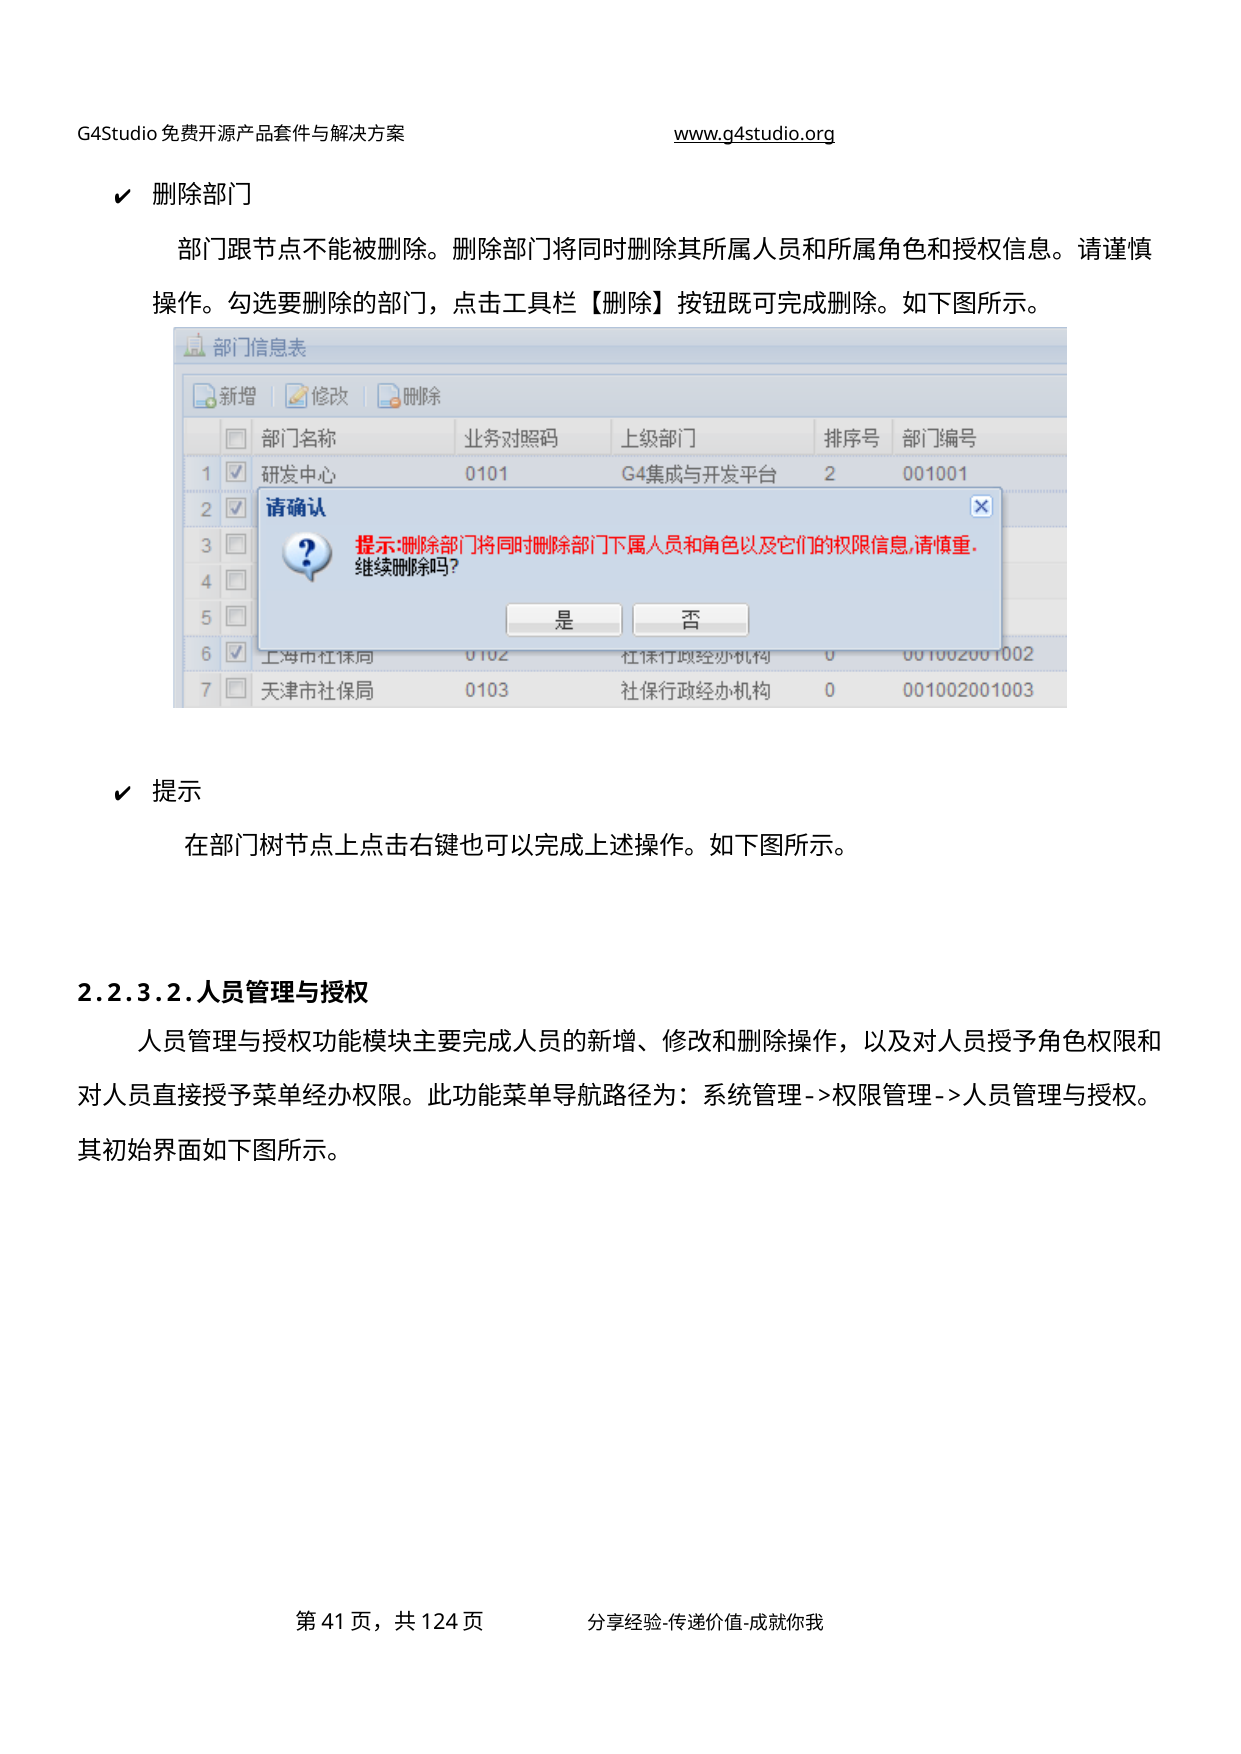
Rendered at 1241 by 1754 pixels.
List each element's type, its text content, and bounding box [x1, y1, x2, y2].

list 提示 在部门树节点上点击右键也可以完成上述操作。如下图所示。 [114, 771, 1163, 862]
list 删除部门 部门跟节点不能被删除。删除部门将同时删除其所属人员和所属角色和授权信息。请谨慎操作。勾选要删除的部门，点击工具栏【删除】按钮既可完成删除。如下图所示。 [114, 175, 1163, 742]
text 人员管理与授权功能模块主要完成人员的新增、修改和删除操作，以及对人员授予角色权限和对人员直接授予菜单经办权限。此功能菜单导航路径为：系统管理->权限管理->人员管理与授权。其初始界面如下图所示。 [77, 1021, 1163, 1166]
picture [173, 327, 1067, 708]
subtitle 2.2.3.2.人员管理与授权 [77, 973, 1163, 1009]
